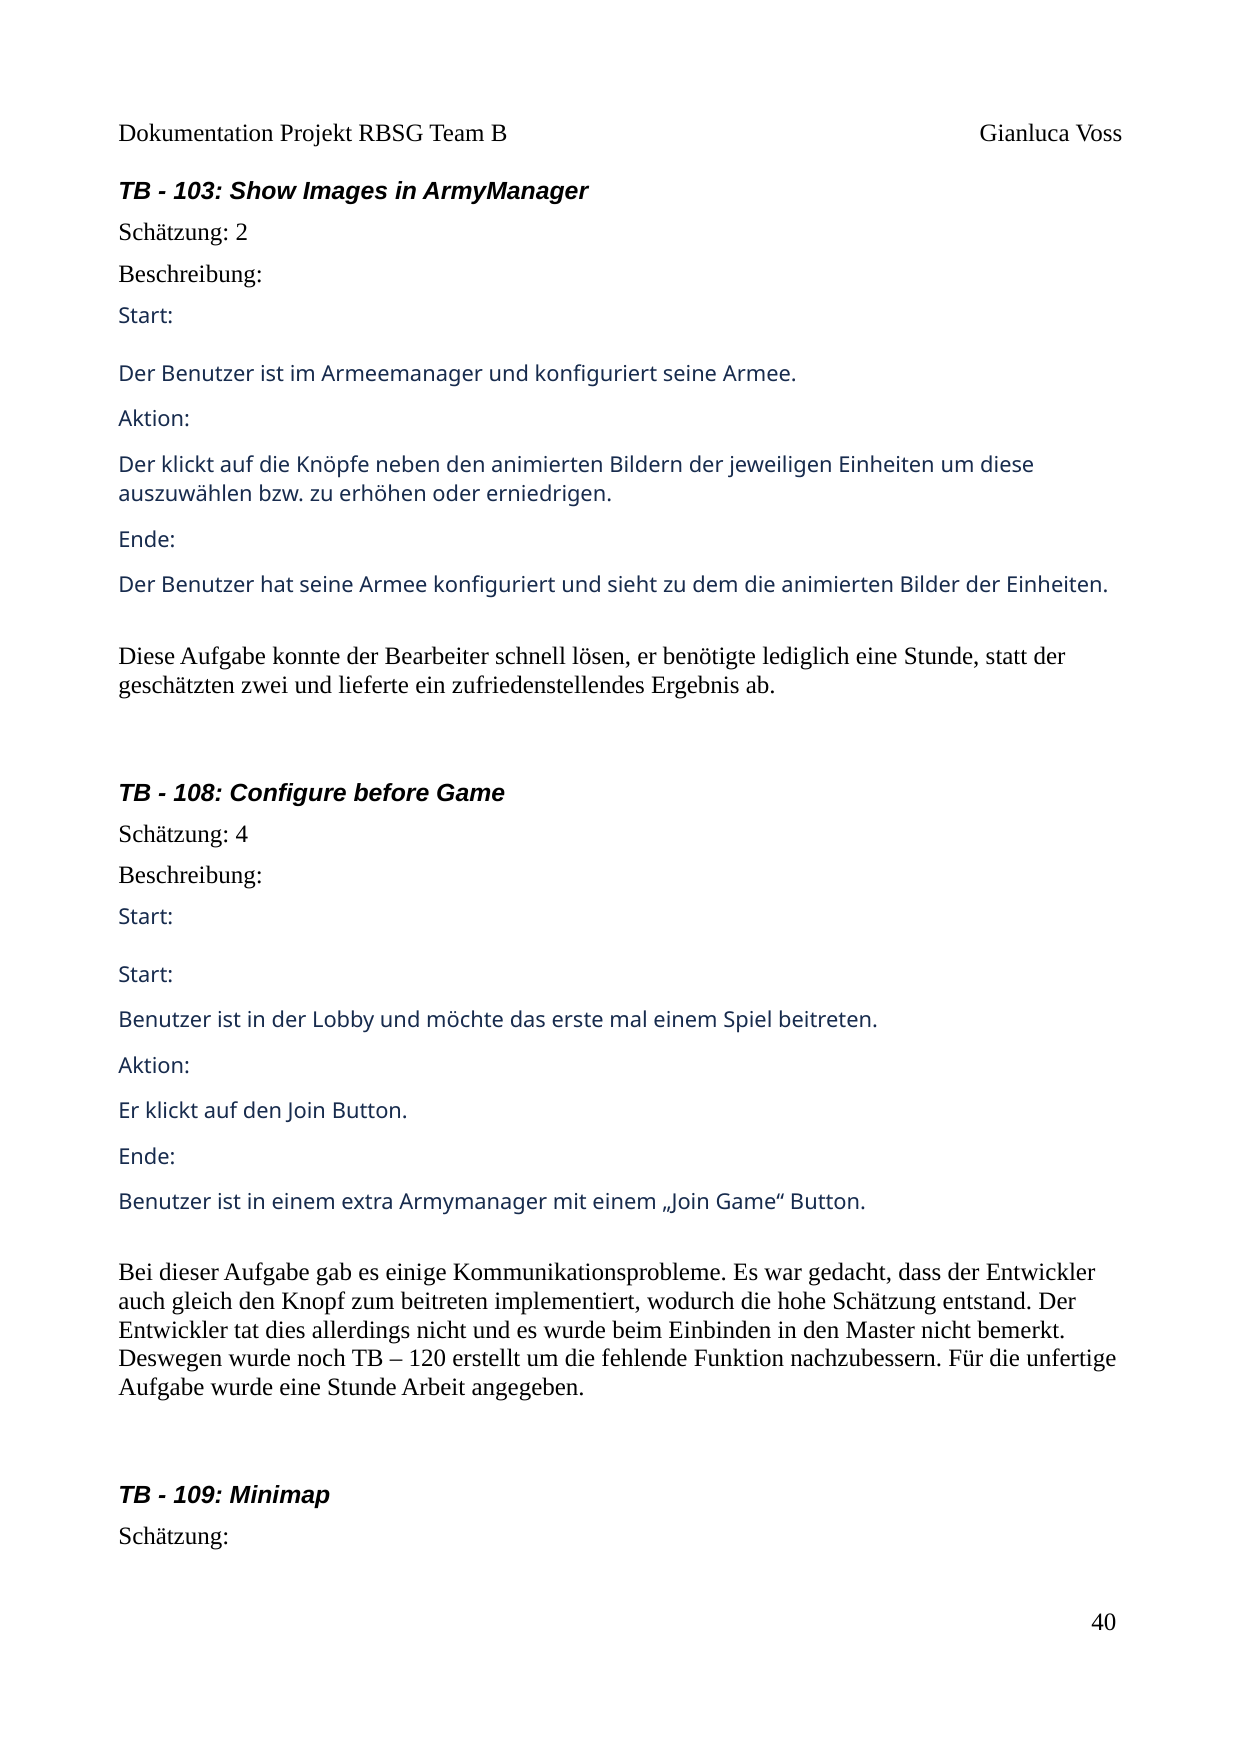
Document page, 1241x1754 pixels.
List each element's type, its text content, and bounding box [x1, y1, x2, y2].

text Start: [118, 300, 1122, 330]
text Er klickt auf den Join Button. [118, 1095, 1122, 1125]
text Aktion: [118, 403, 1122, 433]
subtitle TB - 108: Configure before Game [118, 778, 1122, 806]
text Schätzung: [118, 1521, 1122, 1549]
text Beschreibung: [118, 860, 1122, 889]
text Ende: [118, 524, 1122, 554]
text Benutzer ist in der Lobby und möchte das erste mal einem Spiel beitreten. [118, 1004, 1122, 1034]
text Start: [118, 959, 1122, 989]
text Bei dieser Aufgabe gab es einige Kommunikationsprobleme. Es war gedacht, dass der Entwickler auch gleich den Knopf zum beitreten implementiert, wodurch die hohe Schätzung entstand. Der Entwickler tat dies allerdings nicht und es wurde beim Einbinden in den Master nicht bemerkt. Deswegen wurde noch TB – 120 erstellt um die fehlende Funktion nachzubessern. Für die unfertige Aufgabe wurde eine Stunde Arbeit angegeben. [118, 1257, 1122, 1401]
text Ende: [118, 1141, 1122, 1171]
text Start: [118, 901, 1122, 931]
text Schätzung: 4 [118, 819, 1122, 847]
text Diese Aufgabe konnte der Bearbeiter schnell lösen, er benötigte lediglich eine Stunde, statt der geschätzten zwei und lieferte ein zufriedenstellendes Ergebnis ab. [118, 641, 1122, 699]
subtitle TB - 103: Show Images in ArmyManager [118, 176, 1122, 205]
text Der Benutzer hat seine Armee konfiguriert und sieht zu dem die animierten Bilder der Einheiten. [118, 569, 1122, 599]
text Der klickt auf die Knöpfe neben den animierten Bildern der jeweiligen Einheiten um diese auszuwählen bzw. zu erhöhen oder erniedrigen. [118, 449, 1122, 508]
text Benutzer ist in einem extra Armymanager mit einem „Join Game“ Button. [118, 1186, 1122, 1216]
text Beschreibung: [118, 259, 1122, 287]
text Aktion: [118, 1050, 1122, 1080]
subtitle TB - 109: Minimap [118, 1480, 1122, 1508]
text Schätzung: 2 [118, 217, 1122, 246]
text Der Benutzer ist im Armeemanager und konfiguriert seine Armee. [118, 358, 1122, 388]
